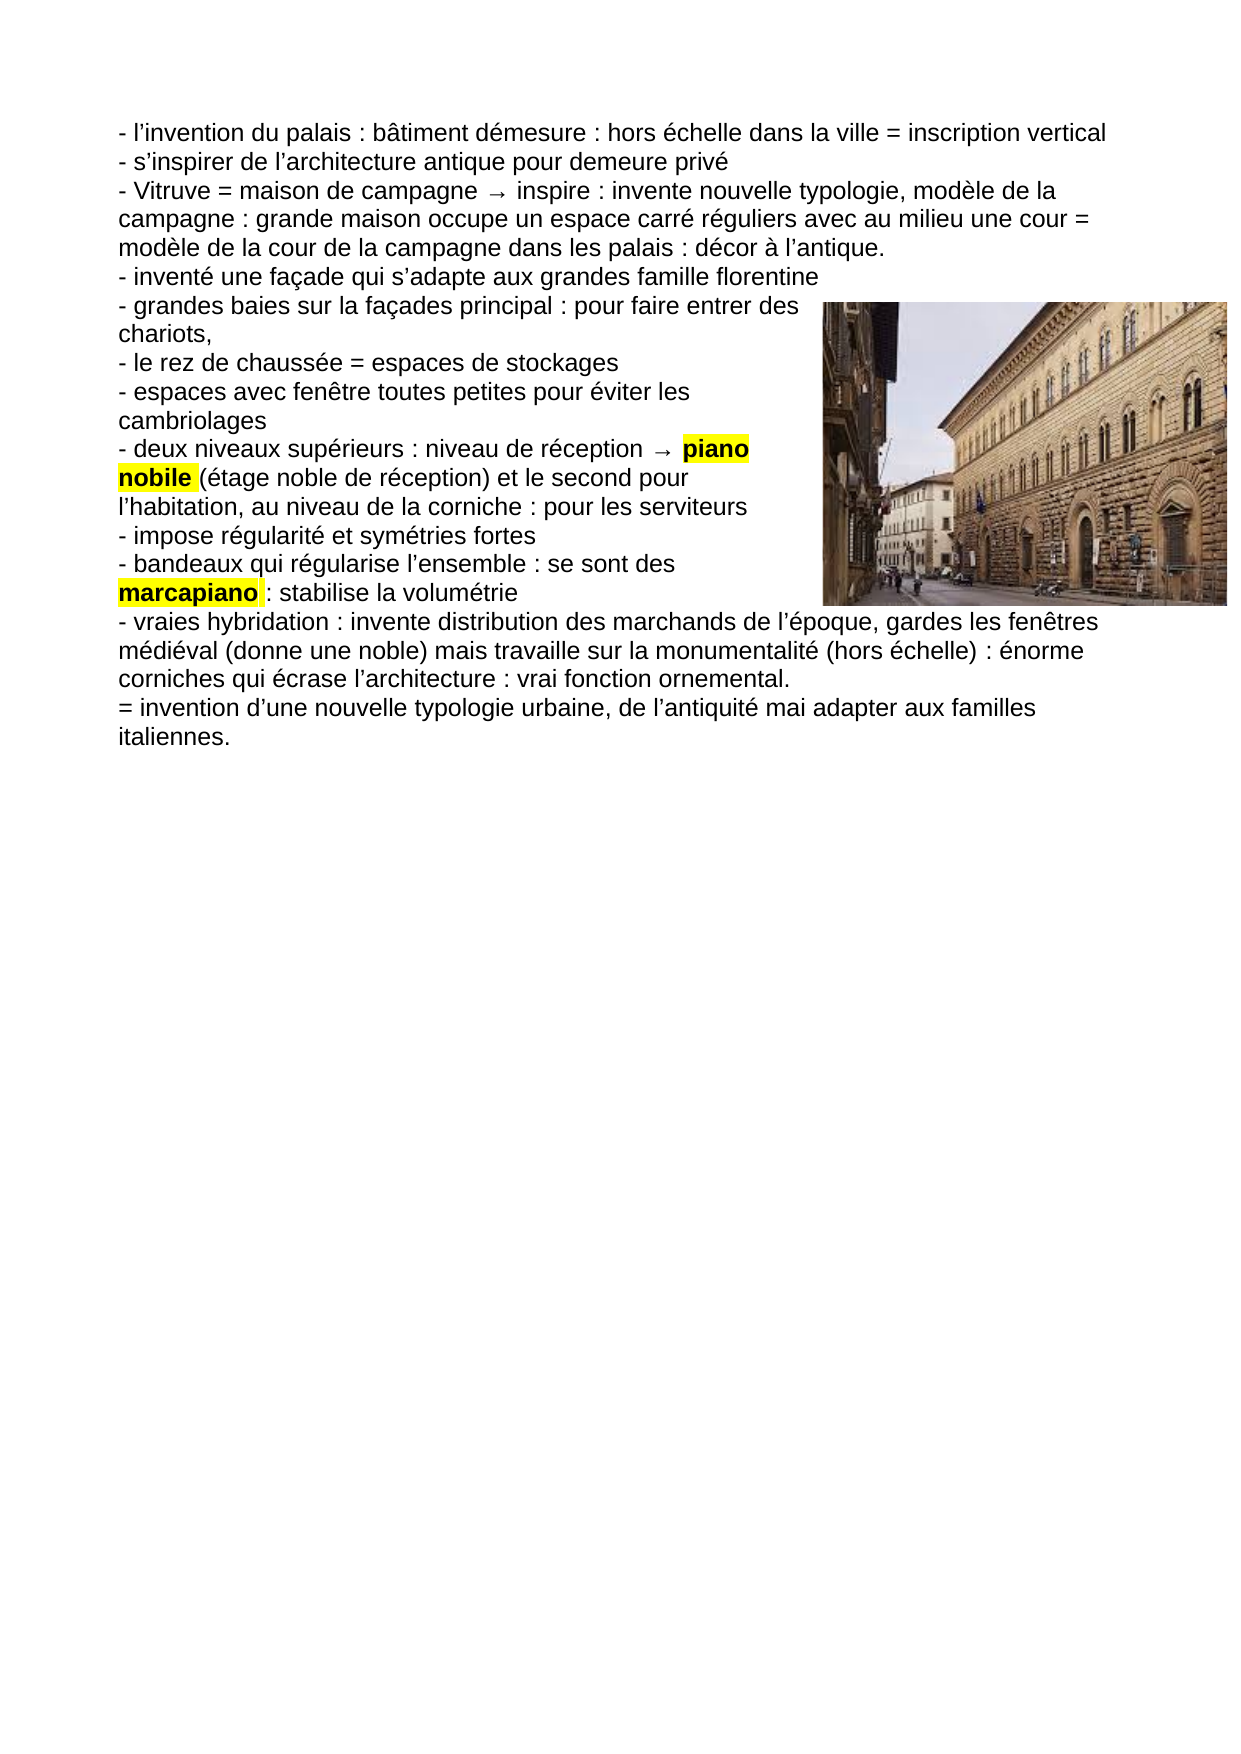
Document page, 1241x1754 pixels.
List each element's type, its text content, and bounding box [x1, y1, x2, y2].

text - espaces avec fenêtre toutes petites pour éviter les cambriolages [118, 377, 822, 434]
picture [822, 302, 1228, 606]
text - s’inspirer de l’architecture antique pour demeure privé [118, 147, 1122, 176]
text - impose régularité et symétries fortes [118, 521, 822, 549]
text - bandeaux qui régularise l’ensemble : se sont des marcapiano : stabilise la volumétrie [118, 549, 1122, 607]
text - deux niveaux supérieurs : niveau de réception → piano nobile (étage noble de réception) et le second pour l’habitation, au niveau de la corniche : pour les serviteurs [118, 434, 822, 521]
text - le rez de chaussée = espaces de stockages [118, 348, 822, 377]
text - grandes baies sur la façades principal : pour faire entrer des chariots, [118, 291, 1122, 348]
text - inventé une façade qui s’adapte aux grandes famille florentine [118, 262, 1122, 291]
text = invention d’une nouvelle typologie urbaine, de l’antiquité mai adapter aux familles italiennes. [118, 693, 1122, 751]
text - vraies hybridation : invente distribution des marchands de l’époque, gardes les fenêtres médiéval (donne une noble) mais travaille sur la monumentalité (hors échelle) : énorme corniches qui écrase l’architecture : vrai fonction ornemental. [118, 607, 1122, 693]
text - l’invention du palais : bâtiment démesure : hors échelle dans la ville = inscription vertical [118, 118, 1122, 147]
text - Vitruve = maison de campagne → inspire : invente nouvelle typologie, modèle de la campagne : grande maison occupe un espace carré réguliers avec au milieu une cour = modèle de la cour de la campagne dans les palais : décor à l’antique. [118, 176, 1122, 262]
